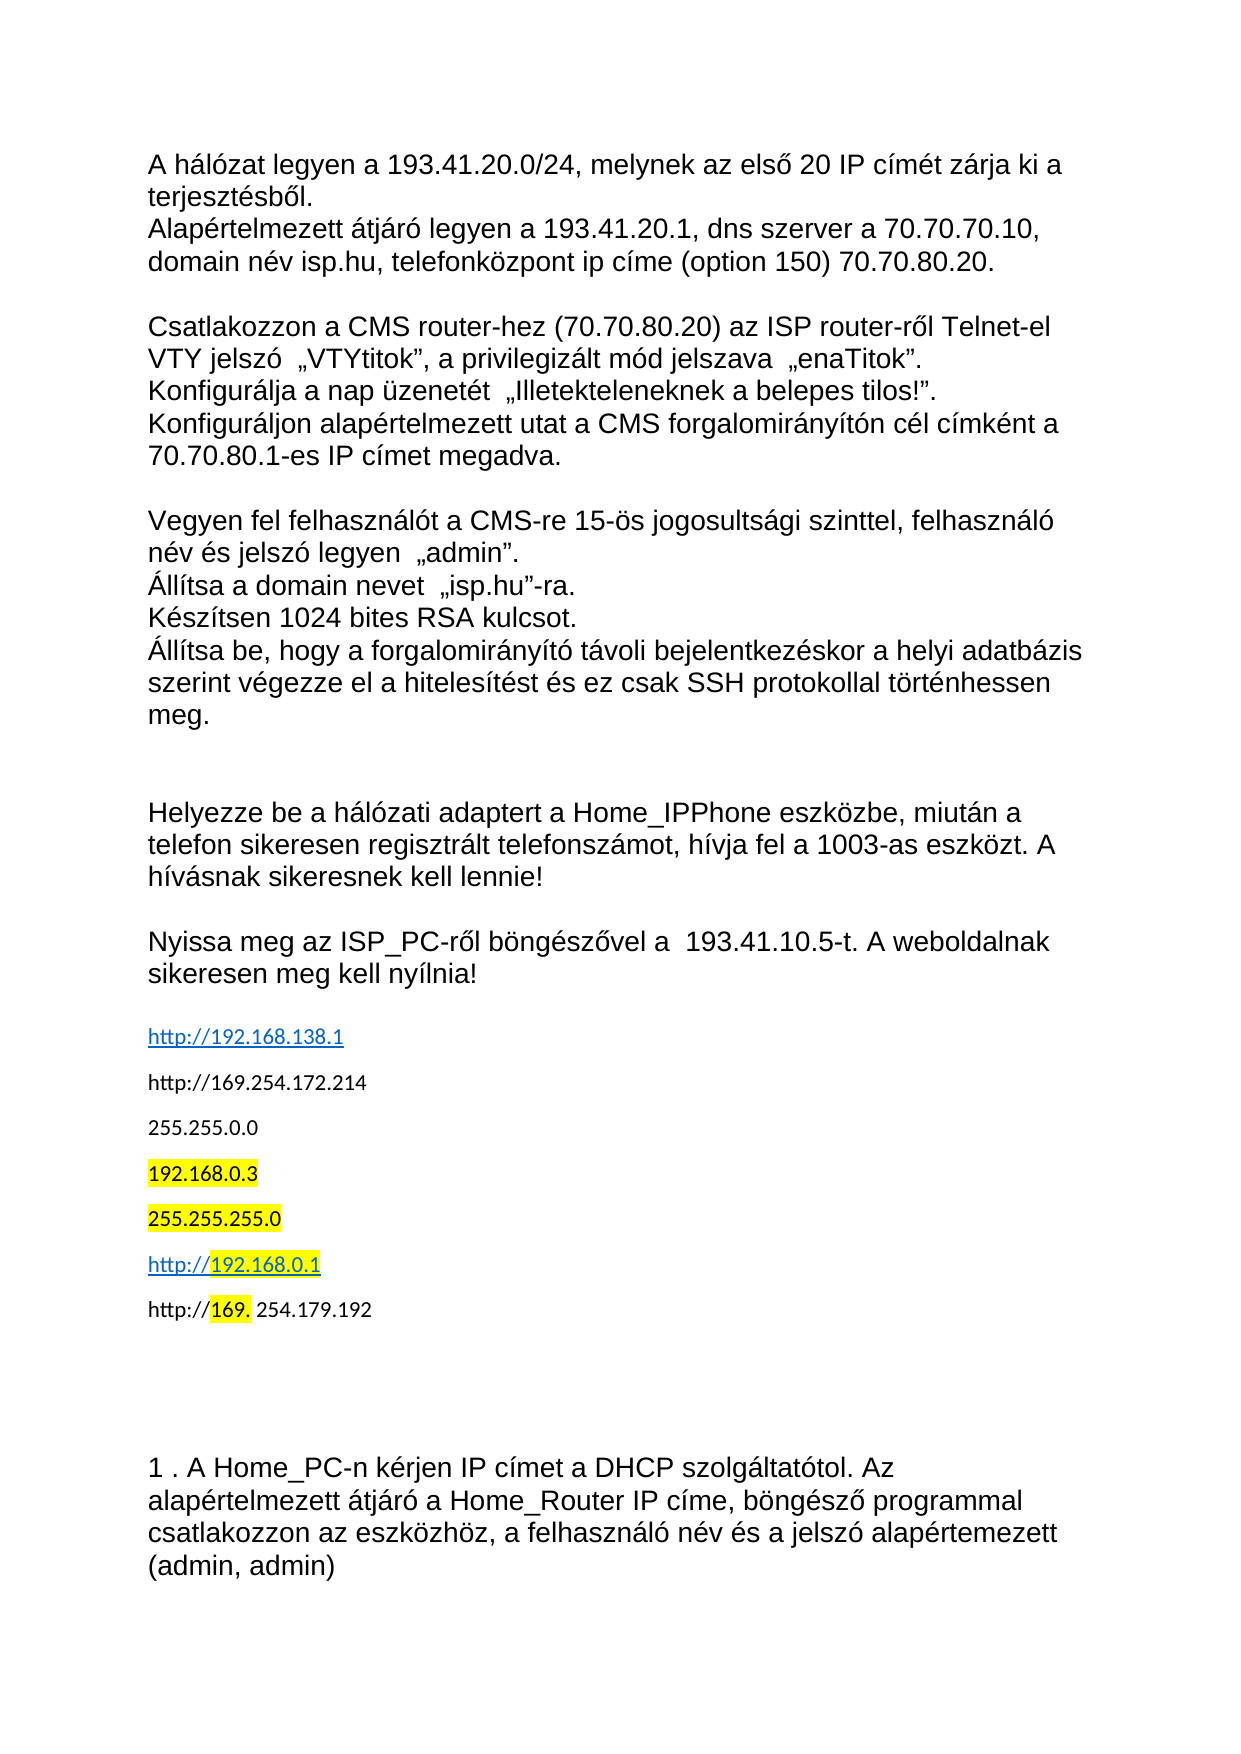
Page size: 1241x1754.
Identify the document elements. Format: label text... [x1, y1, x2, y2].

text Alapértelmezett átjáró legyen a 193.41.20.1, dns szerver a 70.70.70.10, domain név isp.hu, telefonközpont ip címe (option 150) 70.70.80.20. [148, 212, 1093, 277]
text http://192.168.138.1 [148, 1022, 1093, 1050]
text Helyezze be a hálózati adaptert a Home_IPPhone eszközbe, miután a telefon sikeresen regisztrált telefonszámot, hívja fel a 1003-as eszközt. A hívásnak sikeresnek kell lennie! [148, 796, 1093, 893]
text Készítsen 1024 bites RSA kulcsot. [148, 601, 1093, 633]
text http://169. 254.179.192 [148, 1295, 1093, 1323]
text Vegyen fel felhasználót a CMS-re 15-ös jogosultsági szinttel, felhasználó név és jelszó legyen „admin”. [148, 504, 1093, 569]
text Konfiguráljon alapértelmezett utat a CMS forgalomirányítón cél címként a 70.70.80.1-es IP címet megadva. [148, 407, 1093, 472]
text Állítsa be, hogy a forgalomirányító távoli bejelentkezéskor a helyi adatbázis szerint végezze el a hitelesítést és ez csak SSH protokollal történhessen meg. [148, 633, 1093, 731]
text Konfigurálja a nap üzenetét „Illetekteleneknek a belepes tilos!”. [148, 374, 1093, 407]
text Csatlakozzon a CMS router-hez (70.70.80.20) az ISP router-ről Telnet-el VTY jelszó „VTYtitok”, a privilegizált mód jelszava „enaTitok”. [148, 309, 1093, 374]
text Nyissa meg az ISP_PC-ről böngészővel a 193.41.10.5-t. A weboldalnak sikeresen meg kell nyílnia! [148, 925, 1093, 990]
text 192.168.0.3 [148, 1159, 1093, 1187]
text http://169.254.172.214 [148, 1068, 1093, 1096]
text Állítsa a domain nevet „isp.hu”-ra. [148, 569, 1093, 601]
text http://192.168.0.1 [148, 1250, 1093, 1278]
text A hálózat legyen a 193.41.20.0/24, melynek az első 20 IP címét zárja ki a terjesztésből. [148, 148, 1093, 212]
text 255.255.0.0 [148, 1113, 1093, 1141]
text 1 . A Home_PC-n kérjen IP címet a DHCP szolgáltatótol. Az alapértelmezett átjáró a Home_Router IP címe, böngésző programmal csatlakozzon az eszközhöz, a felhasználó név és a jelszó alapértemezett (admin, admin) [148, 1451, 1093, 1581]
text 255.255.255.0 [148, 1204, 1093, 1232]
